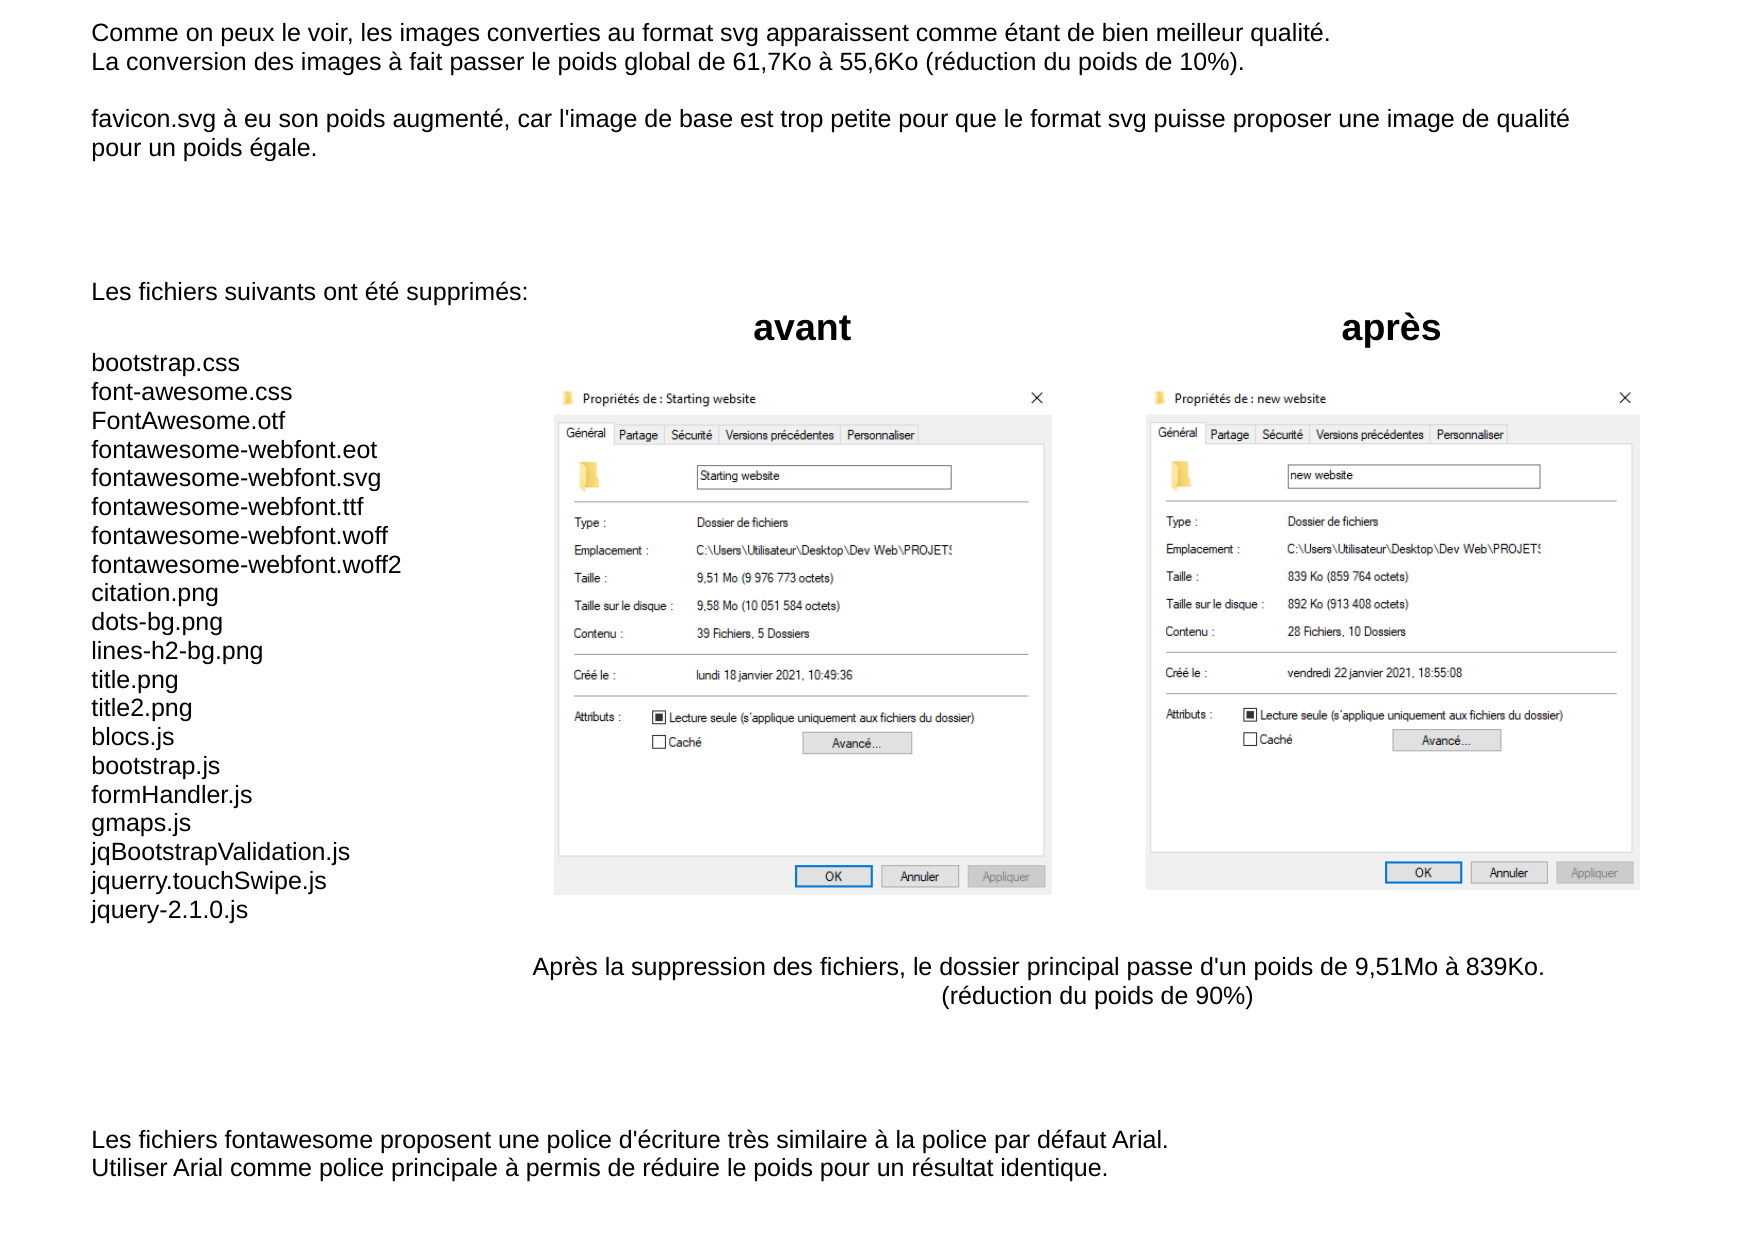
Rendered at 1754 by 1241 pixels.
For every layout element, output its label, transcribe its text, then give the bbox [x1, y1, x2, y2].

text blocs.js [18, 722, 553, 751]
text fontawesome-webfont.ttf [18, 492, 553, 521]
text [1640, 492, 1736, 521]
text [1640, 406, 1736, 434]
text jquery-2.1.0.js [18, 894, 1736, 923]
text [1640, 549, 1736, 578]
text [1052, 607, 1145, 636]
text Les fichiers suivants ont été supprimés: [18, 276, 1736, 305]
text Comme on peux le voir, les images converties au format svg apparaissent comme étant de bien meilleur qualité. [18, 18, 1736, 46]
picture [553, 384, 1052, 895]
text Utiliser Arial comme police principale à permis de réduire le poids pour un résultat identique. [18, 1153, 1736, 1182]
text [1640, 463, 1736, 492]
text [1052, 779, 1145, 808]
text lines-h2-bg.png [18, 636, 553, 664]
text [1640, 636, 1736, 664]
text jqBootstrapValidation.js [18, 837, 553, 866]
text [1052, 521, 1145, 549]
text [1052, 578, 1145, 607]
picture [1145, 384, 1640, 890]
text gmaps.js [18, 808, 553, 837]
text [1640, 434, 1736, 463]
text dots-bg.png [18, 607, 553, 636]
text [1052, 808, 1145, 837]
text formHandler.js [18, 779, 553, 808]
text [1640, 521, 1736, 549]
text [1640, 664, 1736, 693]
text bootstrap.js [18, 751, 553, 779]
text [1640, 693, 1736, 722]
text [1640, 751, 1736, 779]
text [1640, 837, 1736, 866]
text [1052, 434, 1145, 463]
text pour un poids égale. [18, 133, 1736, 161]
text [1052, 722, 1145, 751]
text [1640, 578, 1736, 607]
text [1640, 607, 1736, 636]
text [1052, 693, 1145, 722]
text Après la suppression des fichiers, le dossier principal passe d'un poids de 9,51Mo à 839Ko. [18, 952, 1736, 981]
text [1052, 751, 1145, 779]
text fontawesome-webfont.woff2 [18, 549, 553, 578]
text fontawesome-webfont.svg [18, 463, 553, 492]
text Les fichiers fontawesome proposent une police d'écriture très similaire à la police par défaut Arial. [18, 1124, 1736, 1153]
text citation.png [18, 578, 553, 607]
text [1052, 664, 1145, 693]
text fontawesome-webfont.eot [18, 434, 553, 463]
text favicon.svg à eu son poids augmenté, car l'image de base est trop petite pour que le format svg puisse proposer une image de qualité [18, 104, 1736, 133]
text [1052, 463, 1145, 492]
text [1052, 406, 1145, 434]
text [1640, 808, 1736, 837]
text jquerry.touchSwipe.js [18, 866, 553, 894]
text font-awesome.css [18, 377, 1736, 406]
text [1052, 837, 1145, 866]
text [1640, 722, 1736, 751]
text bootstrap.css [18, 348, 1736, 377]
text [1640, 779, 1736, 808]
text [1052, 636, 1145, 664]
text [1052, 866, 1736, 894]
text title.png [18, 664, 553, 693]
text FontAwesome.otf [18, 406, 553, 434]
text fontawesome-webfont.woff [18, 521, 553, 549]
text [1052, 492, 1145, 521]
text title2.png [18, 693, 553, 722]
text La conversion des images à fait passer le poids global de 61,7Ko à 55,6Ko (réduction du poids de 10%). [18, 46, 1736, 75]
text avant après [18, 305, 1736, 348]
text (réduction du poids de 90%) [18, 981, 1736, 1009]
text [1052, 549, 1145, 578]
